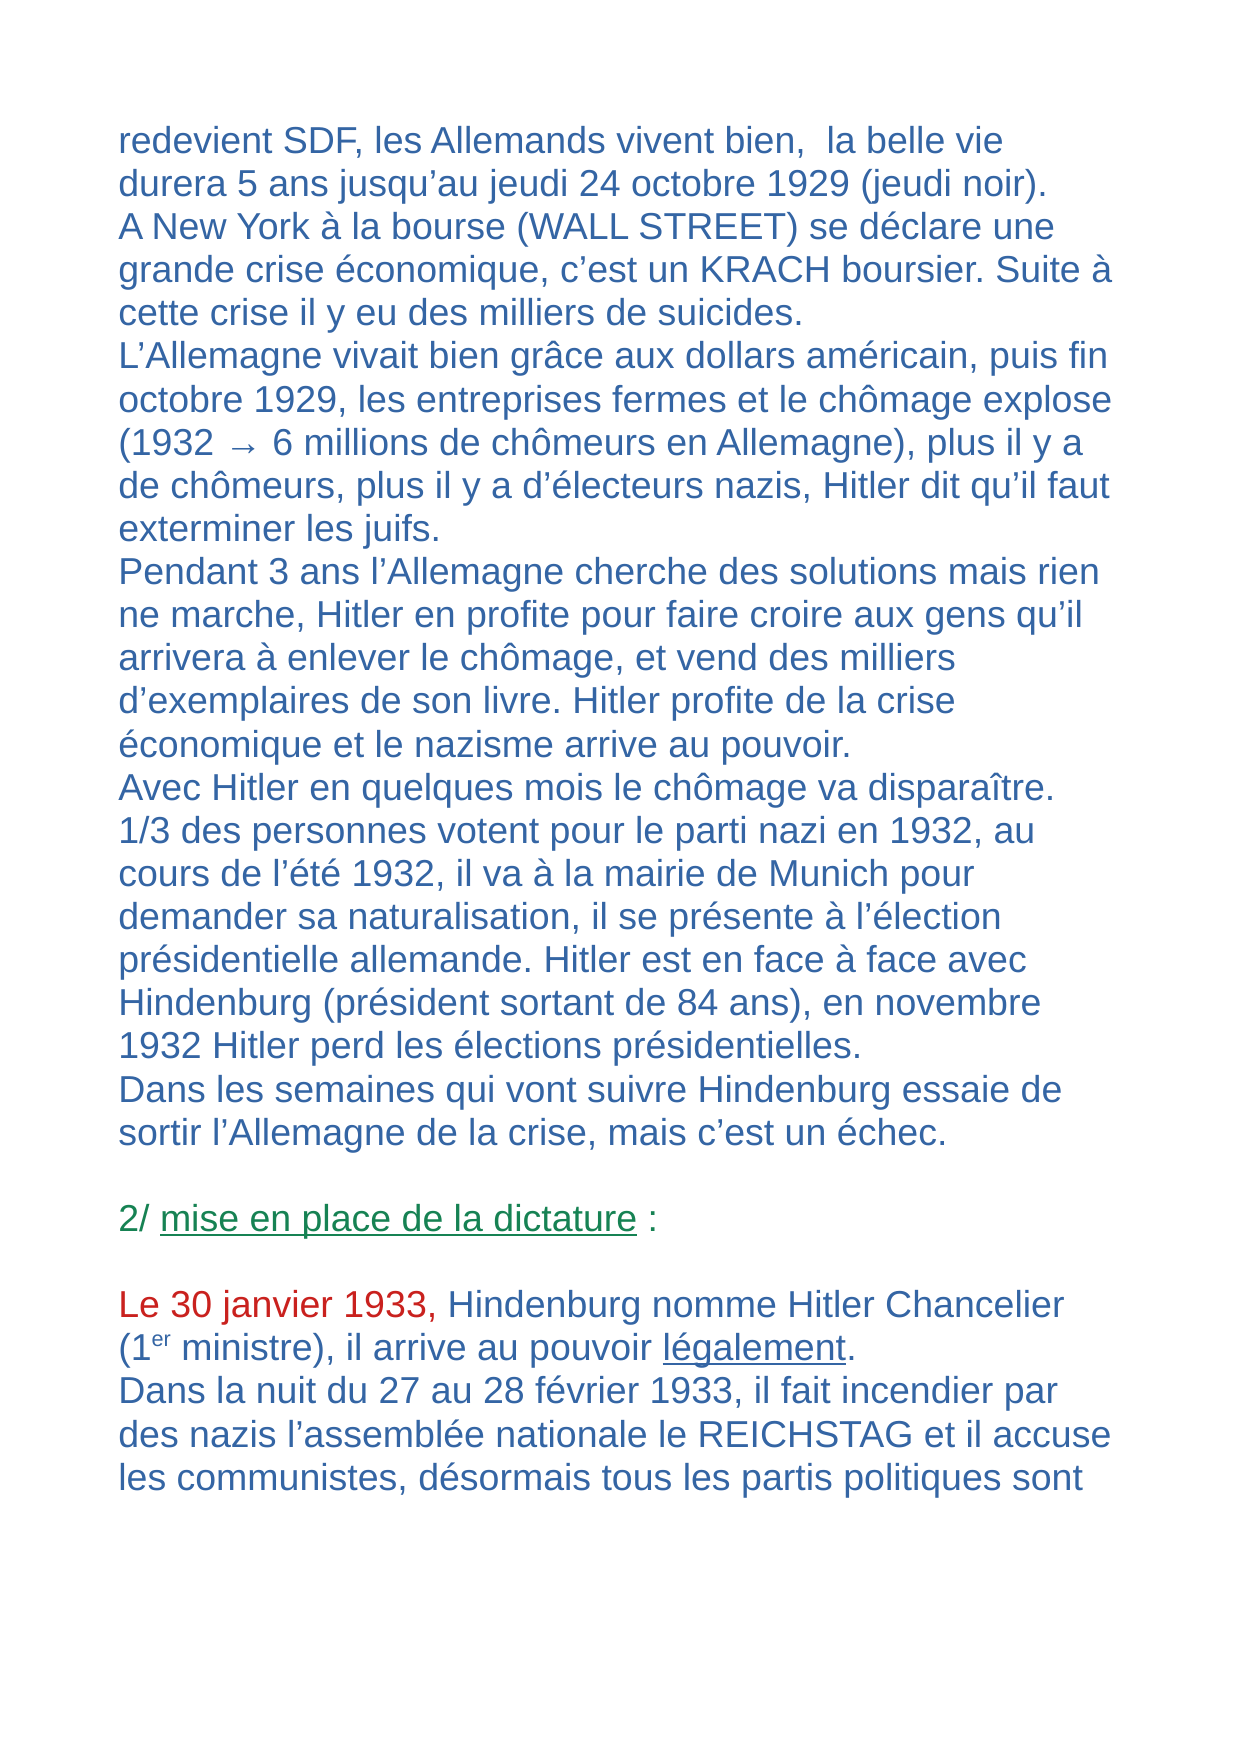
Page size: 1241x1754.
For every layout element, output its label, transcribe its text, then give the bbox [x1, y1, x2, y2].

text Dans la nuit du 27 au 28 février 1933, il fait incendier par des nazis l’assemblée nationale le REICHSTAG et il accuse les communistes, désormais tous les partis politiques sont [118, 1369, 1122, 1498]
text Le 30 janvier 1933, Hindenburg nomme Hitler Chancelier (1er ministre), il arrive au pouvoir légalement. [118, 1282, 1122, 1369]
text 1/3 des personnes votent pour le parti nazi en 1932, au cours de l’été 1932, il va à la mairie de Munich pour demander sa naturalisation, il se présente à l’élection présidentielle allemande. Hitler est en face à face avec Hindenburg (président sortant de 84 ans), en novembre 1932 Hitler perd les élections présidentielles. [118, 808, 1122, 1067]
text Dans les semaines qui vont suivre Hindenburg essaie de sortir l’Allemagne de la crise, mais c’est un échec. [118, 1067, 1122, 1153]
text redevient SDF, les Allemands vivent bien, la belle vie durera 5 ans jusqu’au jeudi 24 octobre 1929 (jeudi noir). [118, 118, 1122, 204]
text A New York à la bourse (WALL STREET) se déclare une grande crise économique, c’est un KRACH boursier. Suite à cette crise il y eu des milliers de suicides. [118, 204, 1122, 334]
text Avec Hitler en quelques mois le chômage va disparaître. [118, 765, 1122, 808]
text 2/ mise en place de la dictature : [118, 1196, 1122, 1239]
text L’Allemagne vivait bien grâce aux dollars américain, puis fin octobre 1929, les entreprises fermes et le chômage explose (1932 → 6 millions de chômeurs en Allemagne), plus il y a de chômeurs, plus il y a d’électeurs nazis, Hitler dit qu’il faut exterminer les juifs. [118, 334, 1122, 549]
text Pendant 3 ans l’Allemagne cherche des solutions mais rien ne marche, Hitler en profite pour faire croire aux gens qu’il arrivera à enlever le chômage, et vend des milliers d’exemplaires de son livre. Hitler profite de la crise économique et le nazisme arrive au pouvoir. [118, 549, 1122, 765]
